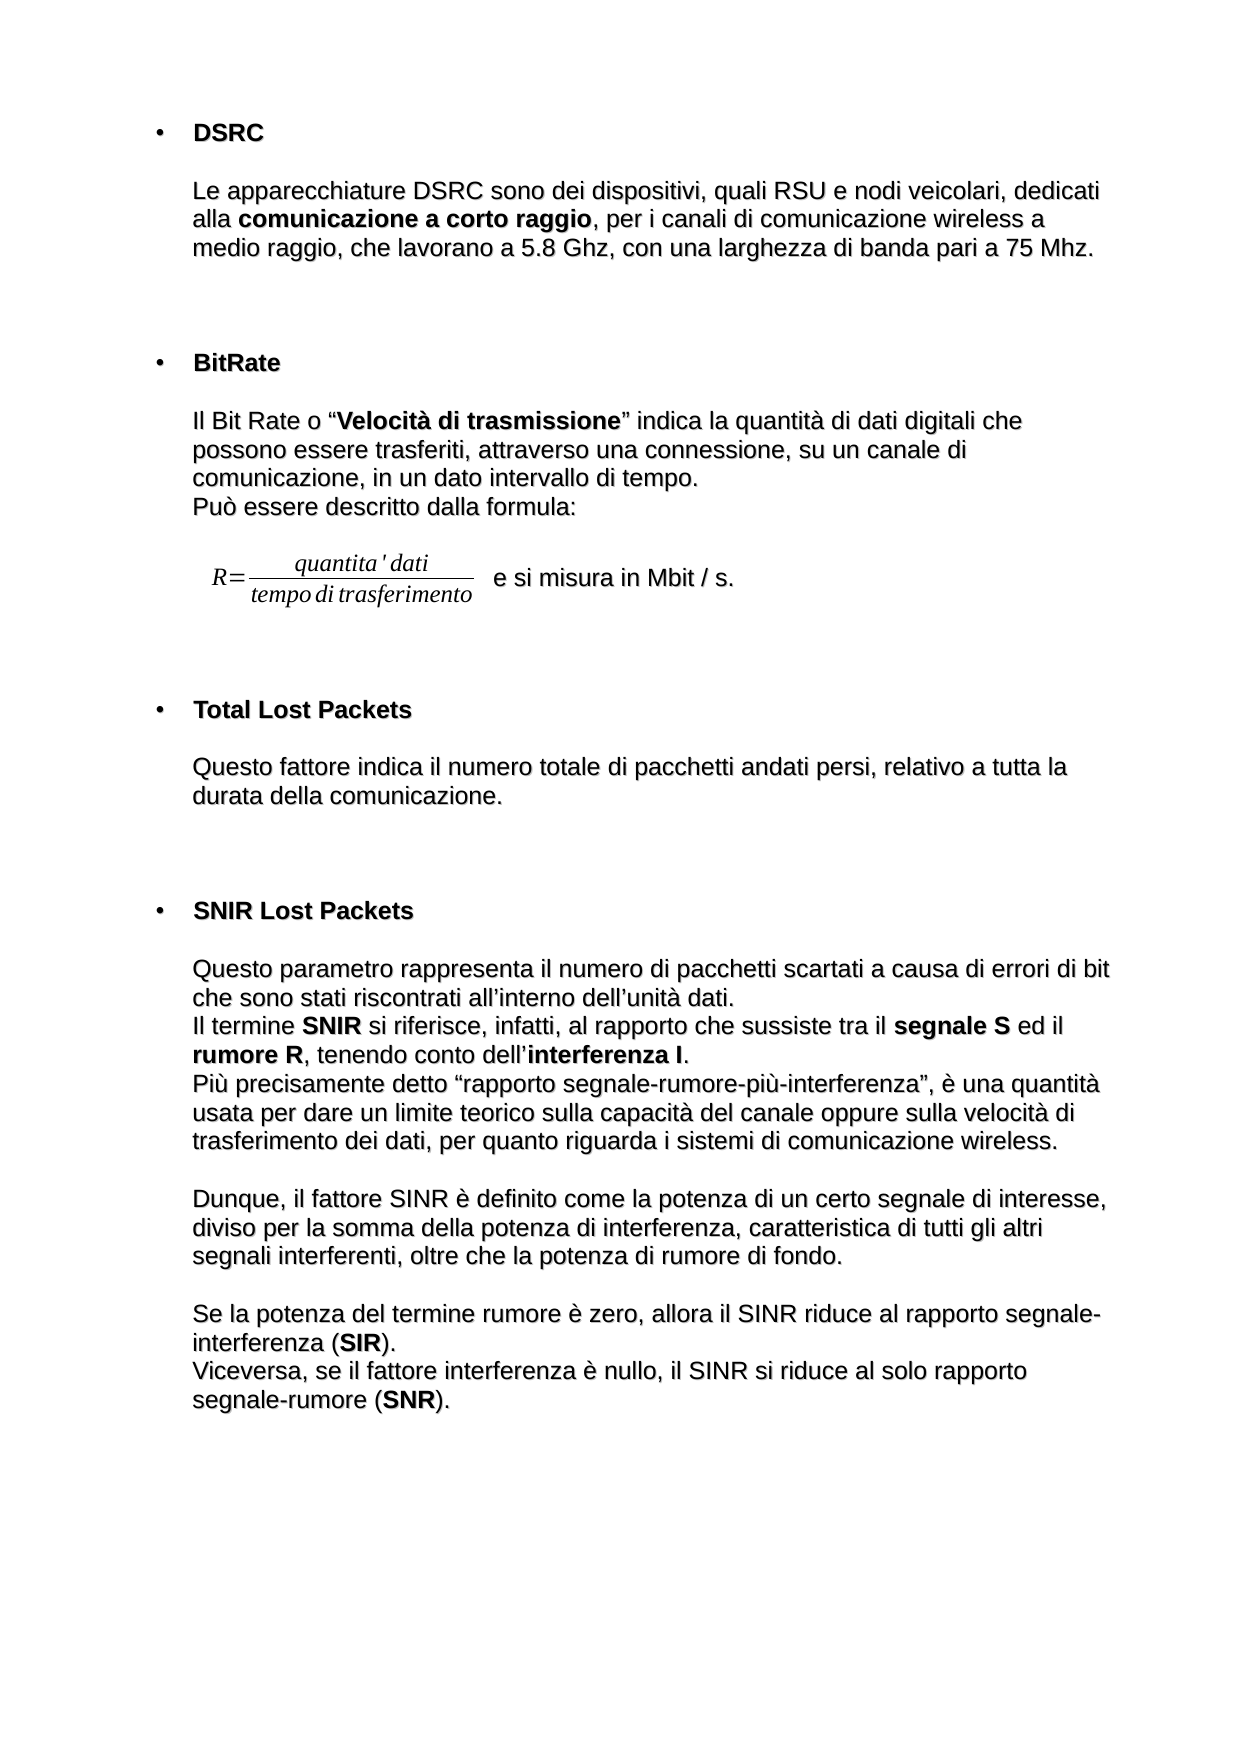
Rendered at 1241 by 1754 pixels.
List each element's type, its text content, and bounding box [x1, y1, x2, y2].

text alla comunicazione a corto raggio, per i canali di comunicazione wireless a medio raggio, che lavorano a 5.8 Ghz, con una larghezza di banda pari a 75 Mhz. [118, 204, 1122, 262]
text Può essere descritto dalla formula: [118, 492, 1122, 521]
list DSRC [156, 118, 1122, 147]
text Viceversa, se il fattore interferenza è nullo, il SINR si riduce al solo rapporto segnale-rumore (SNR). [118, 1356, 1122, 1414]
text Più precisamente detto “rapporto segnale-rumore-più-interferenza”, è una quantità usata per dare un limite teorico sulla capacità del canale oppure sulla velocità di trasferimento dei dati, per quanto riguarda i sistemi di comunicazione wireless. [118, 1069, 1122, 1155]
list Total Lost Packets [156, 695, 1122, 724]
text Il Bit Rate o “Velocità di trasmissione” indica la quantità di dati digitali che possono essere trasferiti, attraverso una connessione, su un canale di comunicazione, in un dato intervallo di tempo. [118, 406, 1122, 492]
list BitRate [156, 348, 1122, 377]
text Il termine SNIR si riferisce, infatti, al rapporto che sussiste tra il segnale S ed il rumore R, tenendo conto dell’interferenza I. [118, 1011, 1122, 1069]
text Questo fattore indica il numero totale di pacchetti andati persi, relativo a tutta la durata della comunicazione. [118, 752, 1122, 810]
text Le apparecchiature DSRC sono dei dispositivi, quali RSU e nodi veicolari, dedicati [118, 176, 1122, 204]
text Dunque, il fattore SINR è definito come la potenza di un certo segnale di interesse, diviso per la somma della potenza di interferenza, caratteristica di tutti gli altri segnali interferenti, oltre che la potenza di rumore di fondo. [118, 1184, 1122, 1270]
text e si misura in Mbit / s. [118, 549, 1122, 608]
text Questo parametro rappresenta il numero di pacchetti scartati a causa di errori di bit che sono stati riscontrati all’interno dell’unità dati. [118, 954, 1122, 1011]
list SNIR Lost Packets [156, 896, 1122, 925]
text Se la potenza del termine rumore è zero, allora il SINR riduce al rapporto segnale- interferenza (SIR). [118, 1299, 1122, 1356]
